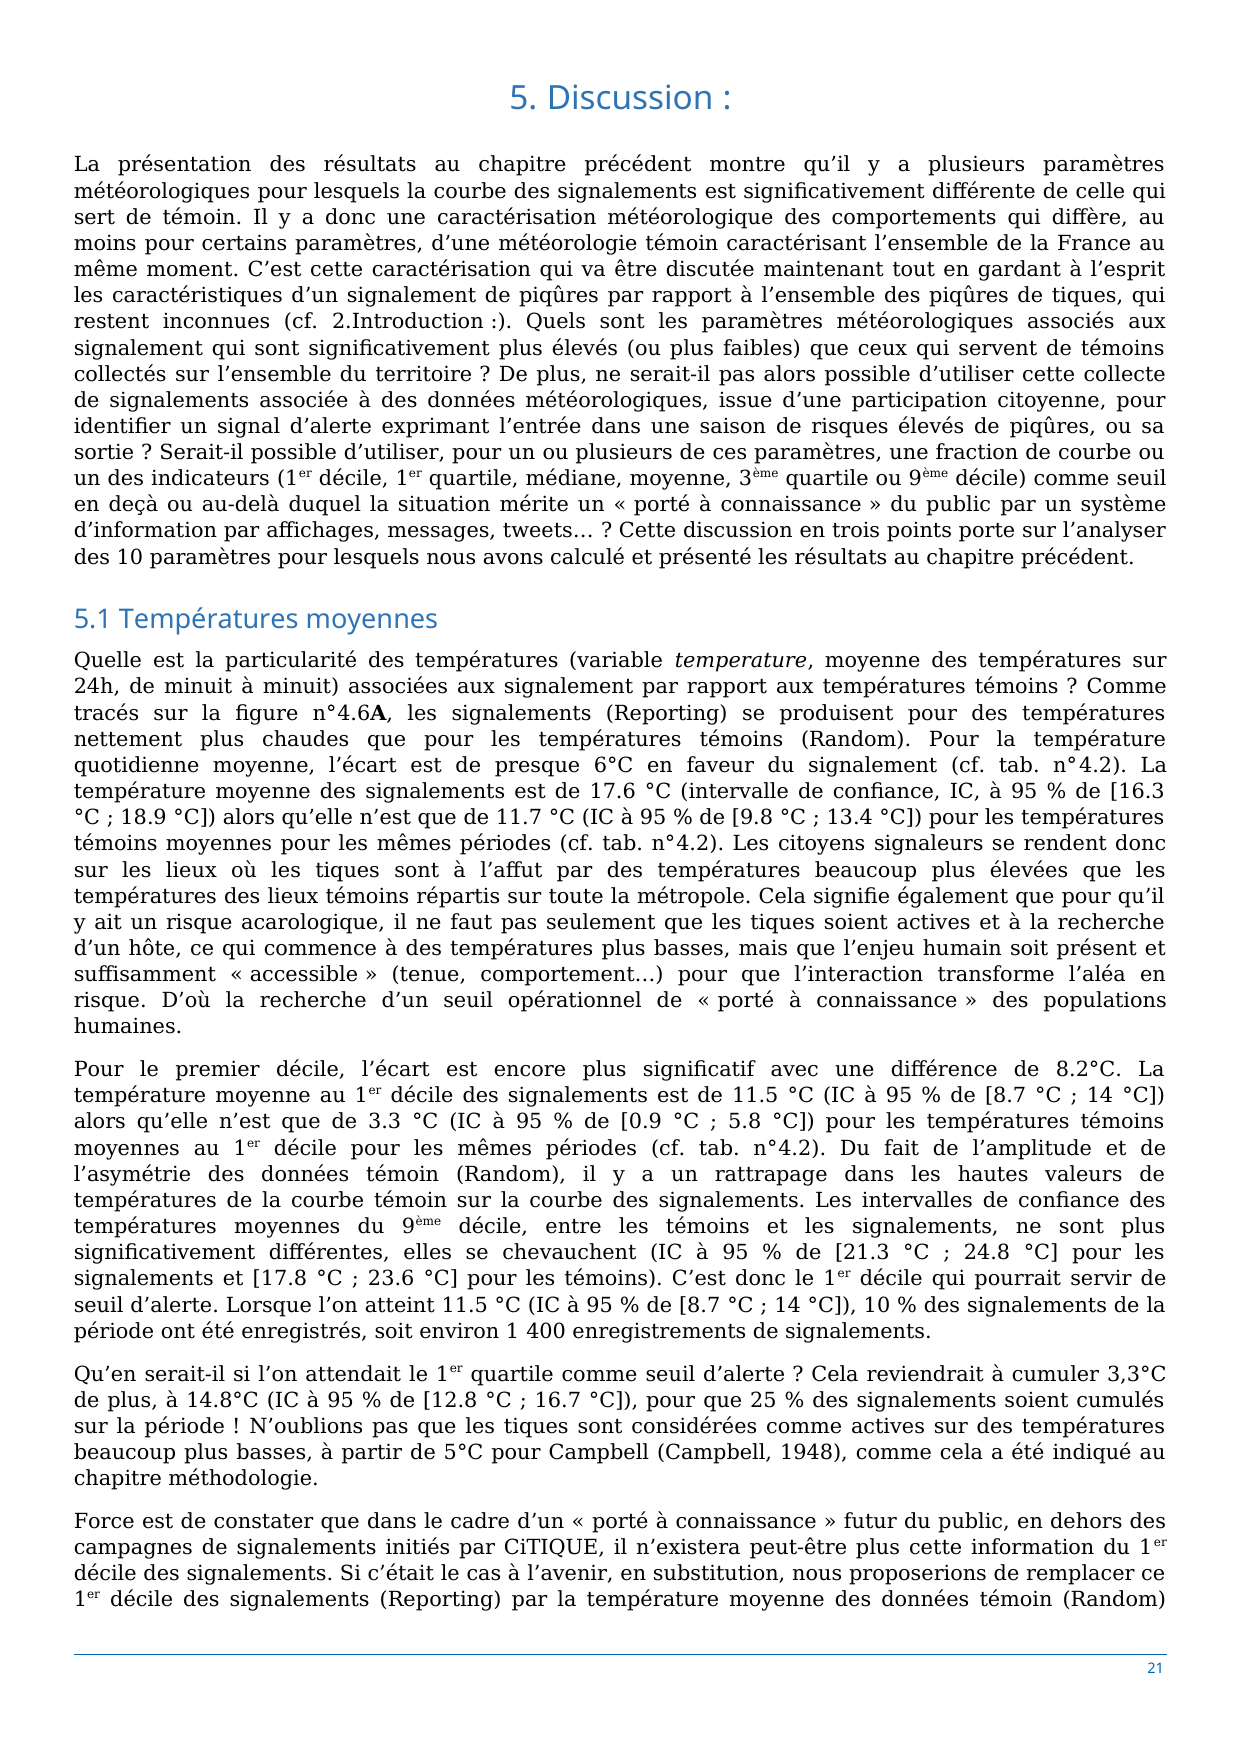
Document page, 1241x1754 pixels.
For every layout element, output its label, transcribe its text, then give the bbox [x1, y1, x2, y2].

text La présentation des résultats au chapitre précédent montre qu’il y a plusieurs paramètres météorologiques pour lesquels la courbe des signalements est significativement différente de celle qui sert de témoin. Il y a donc une caractérisation météorologique des comportements qui diffère, au moins pour certains paramètres, d’une météorologie témoin caractérisant l’ensemble de la France au même moment. C’est cette caractérisation qui va être discutée maintenant tout en gardant à l’esprit les caractéristiques d’un signalement de piqûres par rapport à l’ensemble des piqûres de tiques, qui restent inconnues (cf. 2.Introduction :). Quels sont les paramètres météorologiques associés aux signalement qui sont significativement plus élevés (ou plus faibles) que ceux qui servent de témoins collectés sur l’ensemble du territoire ? De plus, ne serait-il pas alors possible d’utiliser cette collecte de signalements associée à des données météorologiques, issue d’une participation citoyenne, pour identifier un signal d’alerte exprimant l’entrée dans une saison de risques élevés de piqûres, ou sa sortie ? Serait-il possible d’utiliser, pour un ou plusieurs de ces paramètres, une fraction de courbe ou un des indicateurs (1er décile, 1er quartile, médiane, moyenne, 3ème quartile ou 9ème décile) comme seuil en deçà ou au-delà duquel la situation mérite un « porté à connaissance » du public par un système d’information par affichages, messages, tweets… ? Cette discussion en trois points porte sur l’analyser des 10 paramètres pour lesquels nous avons calculé et présenté les résultats au chapitre précédent. [73, 152, 1167, 569]
text Force est de constater que dans le cadre d’un « porté à connaissance » futur du public, en dehors des campagnes de signalements initiés par CiTIQUE, il n’existera peut-être plus cette information du 1er décile des signalements. Si c’était le cas à l’avenir, en substitution, nous proposerions de remplacer ce 1er décile des signalements (Reporting) par la température moyenne des données témoin (Random) [73, 1509, 1167, 1612]
text Qu’en serait-il si l’on attendait le 1er quartile comme seuil d’alerte ? Cela reviendrait à cumuler 3,3°C de plus, à 14.8°C (IC à 95 % de [12.8 °C ; 16.7 °C]), pour que 25 % des signalements soient cumulés sur la période ! N’oublions pas que les tiques sont considérées comme actives sur des températures beaucoup plus basses, à partir de 5°C pour Campbell (Campbell, 1948), comme cela a été indiqué au chapitre méthodologie. [73, 1362, 1167, 1490]
subtitle 5.1 Températures moyennes [73, 599, 1167, 636]
text Quelle est la particularité des températures (variable temperature, moyenne des températures sur 24h, de minuit à minuit) associées aux signalement par rapport aux températures témoins ? Comme tracés sur la figure n°4.6A, les signalements (Reporting) se produisent pour des températures nettement plus chaudes que pour les températures témoins (Random). Pour la température quotidienne moyenne, l’écart est de presque 6°C en faveur du signalement (cf. tab. n°4.2). La température moyenne des signalements est de 17.6 °C (intervalle de confiance, IC, à 95 % de [16.3 °C ; 18.9 °C]) alors qu’elle n’est que de 11.7 °C (IC à 95 % de [9.8 °C ; 13.4 °C]) pour les températures témoins moyennes pour les mêmes périodes (cf. tab. n°4.2). Les citoyens signaleurs se rendent donc sur les lieux où les tiques sont à l’affut par des températures beaucoup plus élevées que les températures des lieux témoins répartis sur toute la métropole. Cela signifie également que pour qu’il y ait un risque acarologique, il ne faut pas seulement que les tiques soient actives et à la recherche d’un hôte, ce qui commence à des températures plus basses, mais que l’enjeu humain soit présent et suffisamment « accessible » (tenue, comportement…) pour que l’interaction transforme l’aléa en risque. D’où la recherche d’un seuil opérationnel de « porté à connaissance » des populations humaines. [73, 648, 1167, 1039]
text Pour le premier décile, l’écart est encore plus significatif avec une différence de 8.2°C. La température moyenne au 1er décile des signalements est de 11.5 °C (IC à 95 % de [8.7 °C ; 14 °C]) alors qu’elle n’est que de 3.3 °C (IC à 95 % de [0.9 °C ; 5.8 °C]) pour les températures témoins moyennes au 1er décile pour les mêmes périodes (cf. tab. n°4.2). Du fait de l’amplitude et de l’asymétrie des données témoin (Random), il y a un rattrapage dans les hautes valeurs de températures de la courbe témoin sur la courbe des signalements. Les intervalles de confiance des températures moyennes du 9ème décile, entre les témoins et les signalements, ne sont plus significativement différentes, elles se chevauchent (IC à 95 % de [21.3 °C ; 24.8 °C] pour les signalements et [17.8 °C ; 23.6 °C] pour les témoins). C’est donc le 1er décile qui pourrait servir de seuil d’alerte. Lorsque l’on atteint 11.5 °C (IC à 95 % de [8.7 °C ; 14 °C]), 10 % des signalements de la période ont été enregistrés, soit environ 1 400 enregistrements de signalements. [73, 1057, 1167, 1343]
subtitle Discussion : [73, 73, 1167, 119]
